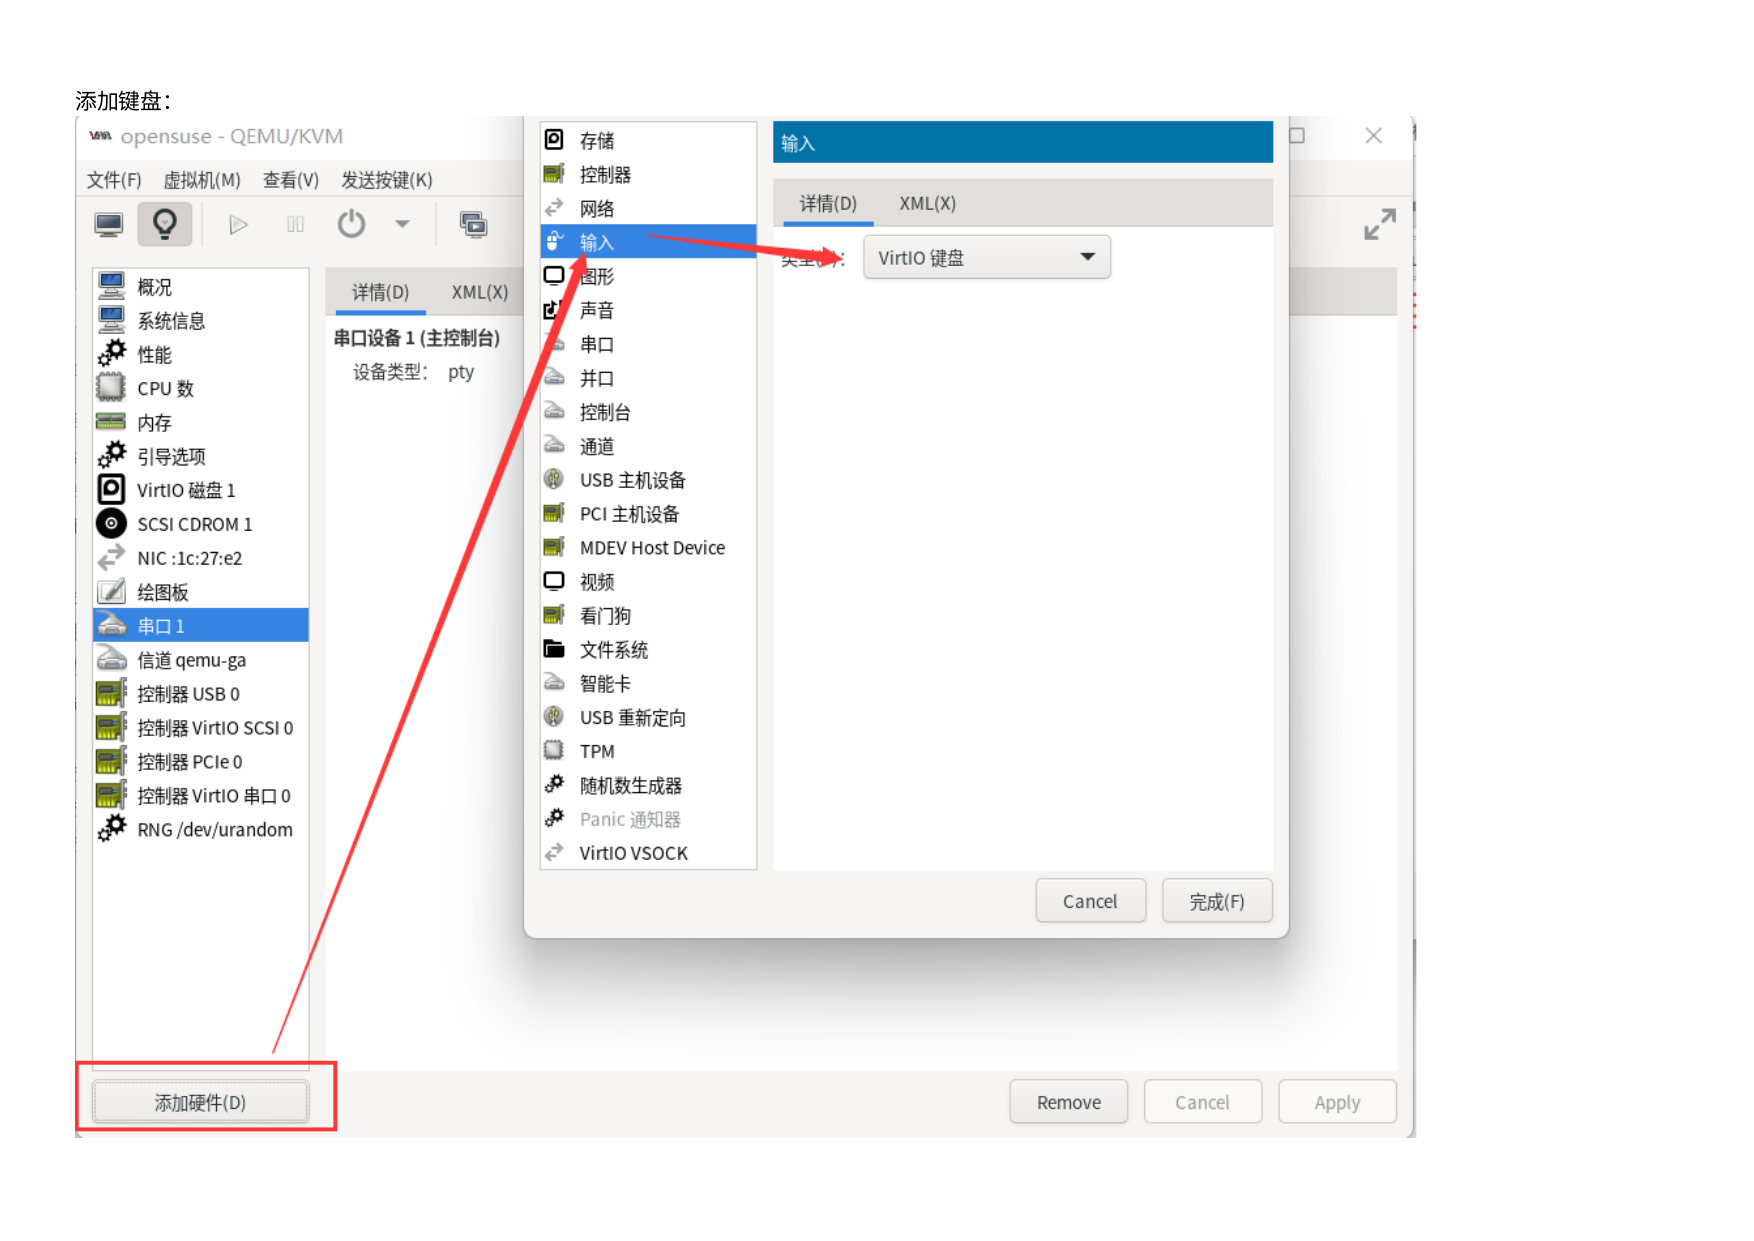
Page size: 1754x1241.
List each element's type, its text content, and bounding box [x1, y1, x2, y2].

picture [75, 116, 1417, 1138]
text 添加键盘： [75, 84, 1679, 116]
